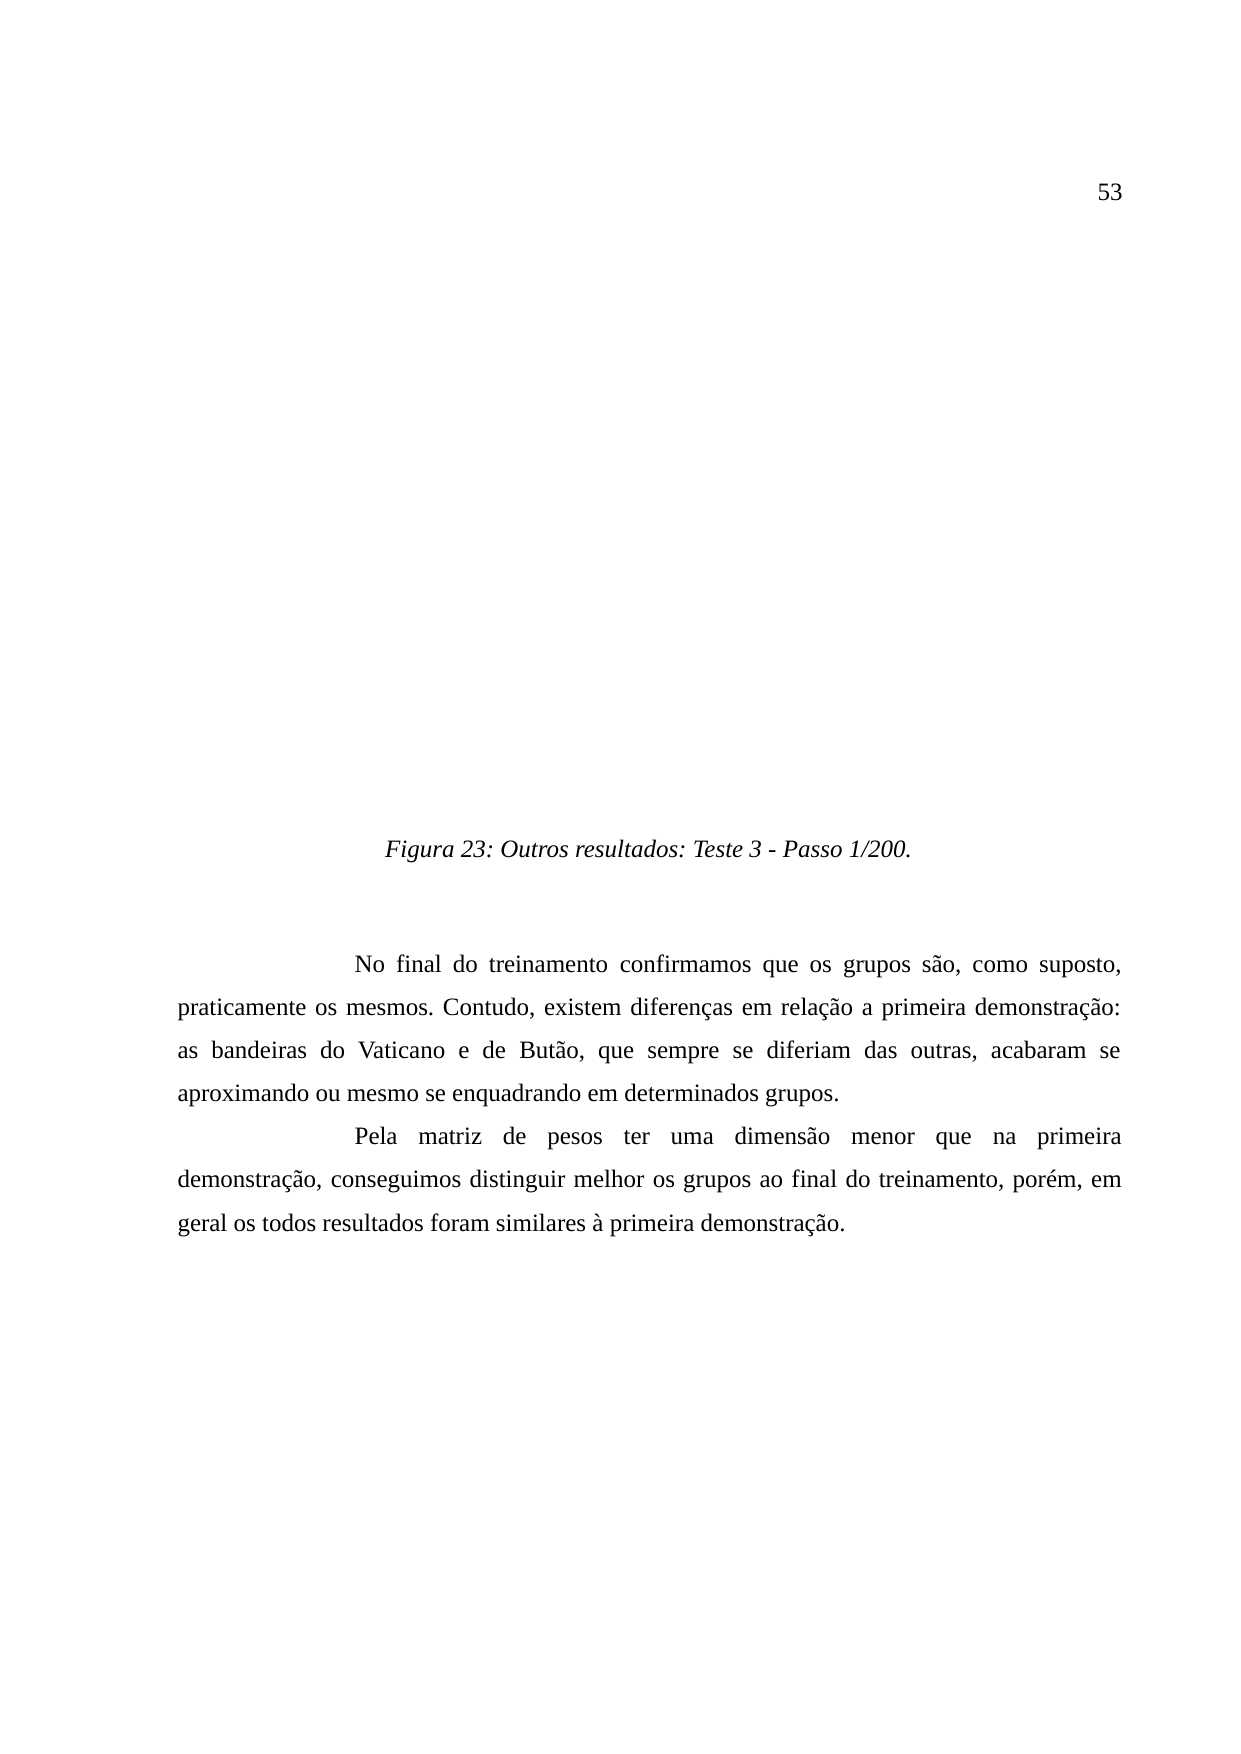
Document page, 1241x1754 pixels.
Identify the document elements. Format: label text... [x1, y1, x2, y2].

text No final do treinamento confirmamos que os grupos são, como suposto, praticamente os mesmos. Contudo, existem diferenças em relação a primeira demonstração: as bandeiras do Vaticano e de Butão, que sempre se diferiam das outras, acabaram se aproximando ou mesmo se enquadrando em determinados grupos. [177, 949, 1122, 1107]
text Pela matriz de pesos ter uma dimensão menor que na primeira demonstração, conseguimos distinguir melhor os grupos ao final do treinamento, porém, em geral os todos resultados foram similares à primeira demonstração. [177, 1121, 1122, 1236]
text Figura 23: Outros resultados: Teste 3 - Passo 1/200. [177, 236, 1122, 863]
